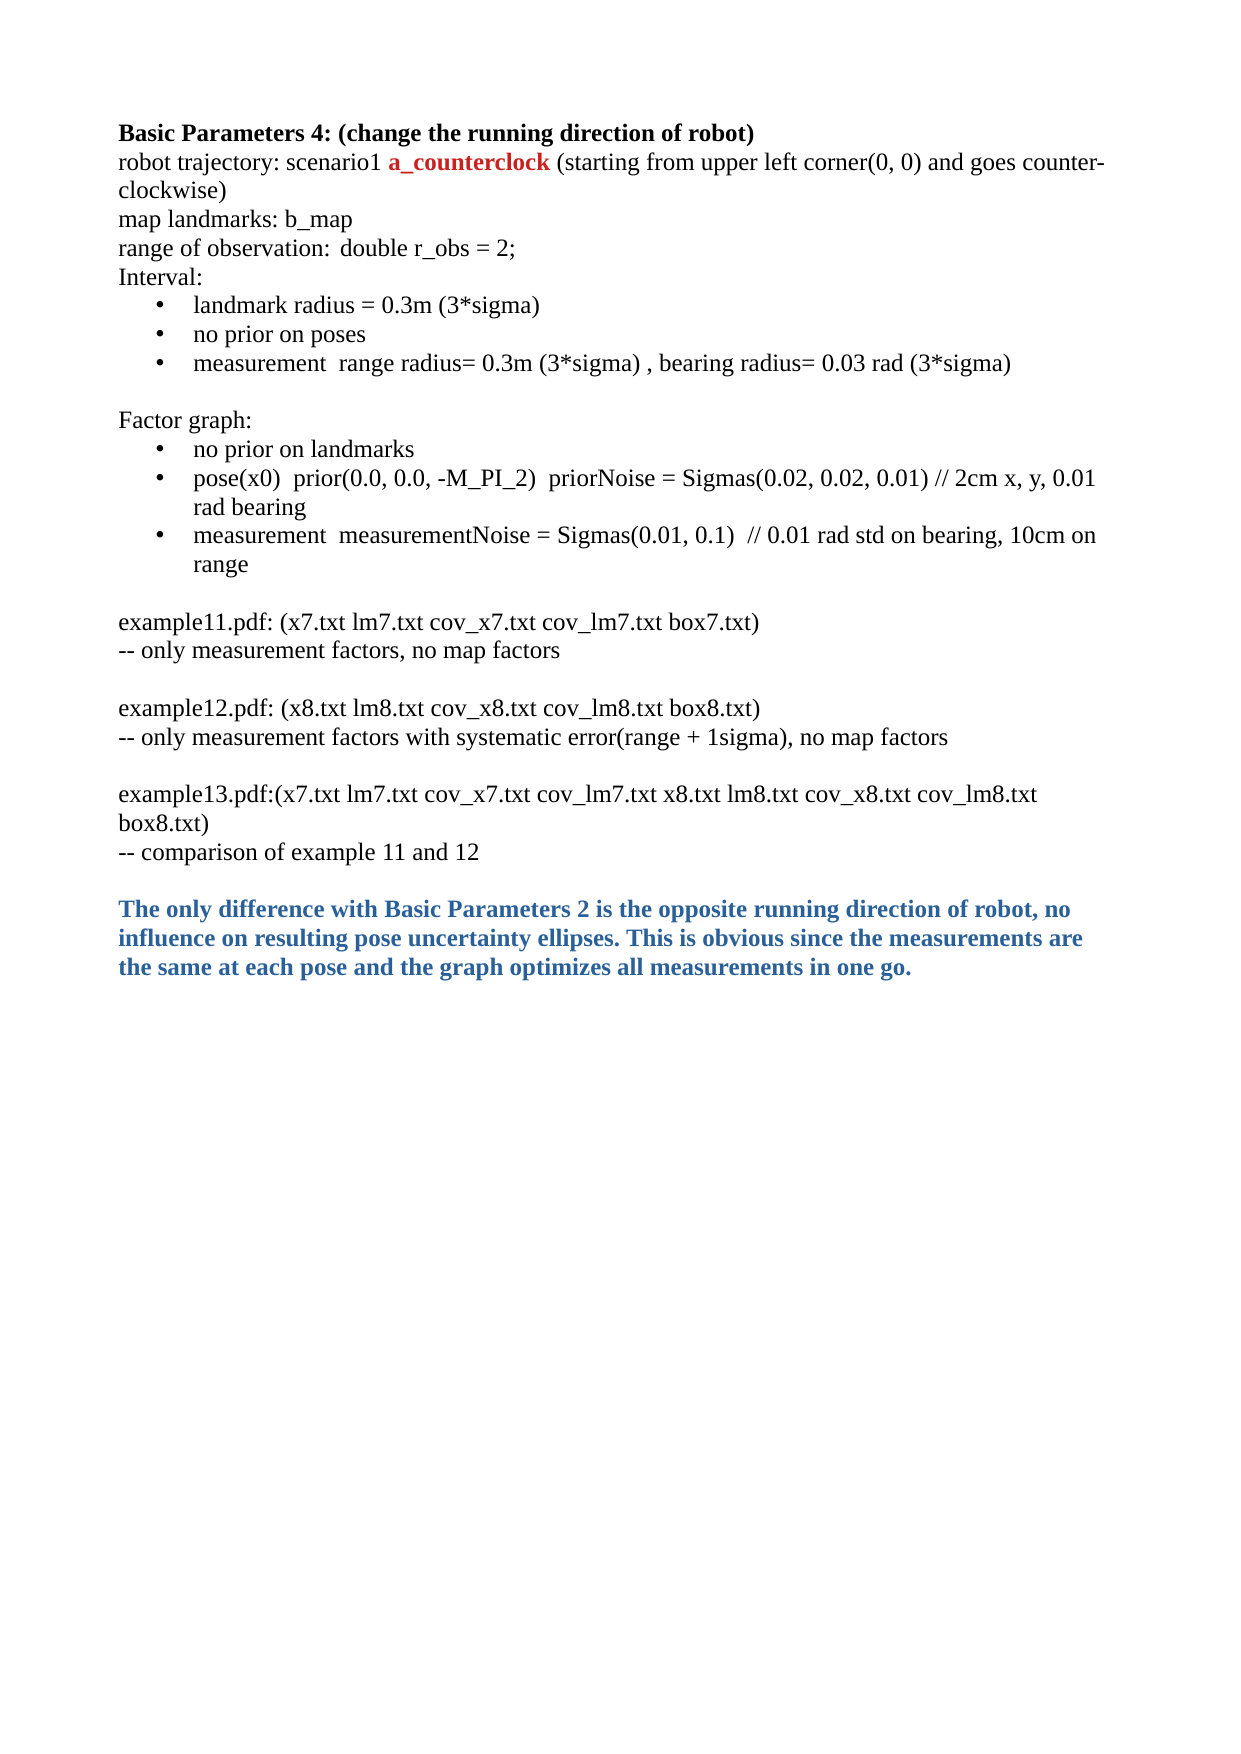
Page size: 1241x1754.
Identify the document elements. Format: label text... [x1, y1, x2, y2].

text Interval: [118, 262, 1122, 291]
text range of observation: double r_obs = 2; [118, 233, 1122, 262]
text example13.pdf:(x7.txt lm7.txt cov_x7.txt cov_lm7.txt x8.txt lm8.txt cov_x8.txt cov_lm8.txt box8.txt) [118, 779, 1122, 837]
text robot trajectory: scenario1 a_counterclock (starting from upper left corner(0, 0) and goes counter-clockwise) [118, 147, 1122, 204]
text Factor graph: [118, 406, 1122, 434]
text -- only measurement factors with systematic error(range + 1sigma), no map factors [118, 722, 1122, 751]
list measurement range radius= 0.3m (3*sigma) , bearing radius= 0.03 rad (3*sigma) [156, 348, 1122, 377]
list measurement measurementNoise = Sigmas(0.01, 0.1) // 0.01 rad std on bearing, 10cm on range [156, 521, 1122, 578]
text example12.pdf: (x8.txt lm8.txt cov_x8.txt cov_lm8.txt box8.txt) [118, 693, 1122, 722]
text -- comparison of example 11 and 12 [118, 837, 1122, 866]
text The only difference with Basic Parameters 2 is the opposite running direction of robot, no influence on resulting pose uncertainty ellipses. This is obvious since the measurements are the same at each pose and the graph optimizes all measurements in one go. [118, 894, 1122, 981]
text Basic Parameters 4: (change the running direction of robot) [118, 118, 1122, 147]
text example11.pdf: (x7.txt lm7.txt cov_x7.txt cov_lm7.txt box7.txt) [118, 607, 1122, 636]
list pose(x0) prior(0.0, 0.0, -M_PI_2) priorNoise = Sigmas(0.02, 0.02, 0.01) // 2cm x, y, 0.01 rad bearing [156, 463, 1122, 521]
text -- only measurement factors, no map factors [118, 636, 1122, 664]
list landmark radius = 0.3m (3*sigma) [156, 291, 1122, 319]
list no prior on landmarks [156, 434, 1122, 463]
text map landmarks: b_map [118, 204, 1122, 233]
list no prior on poses [156, 319, 1122, 348]
